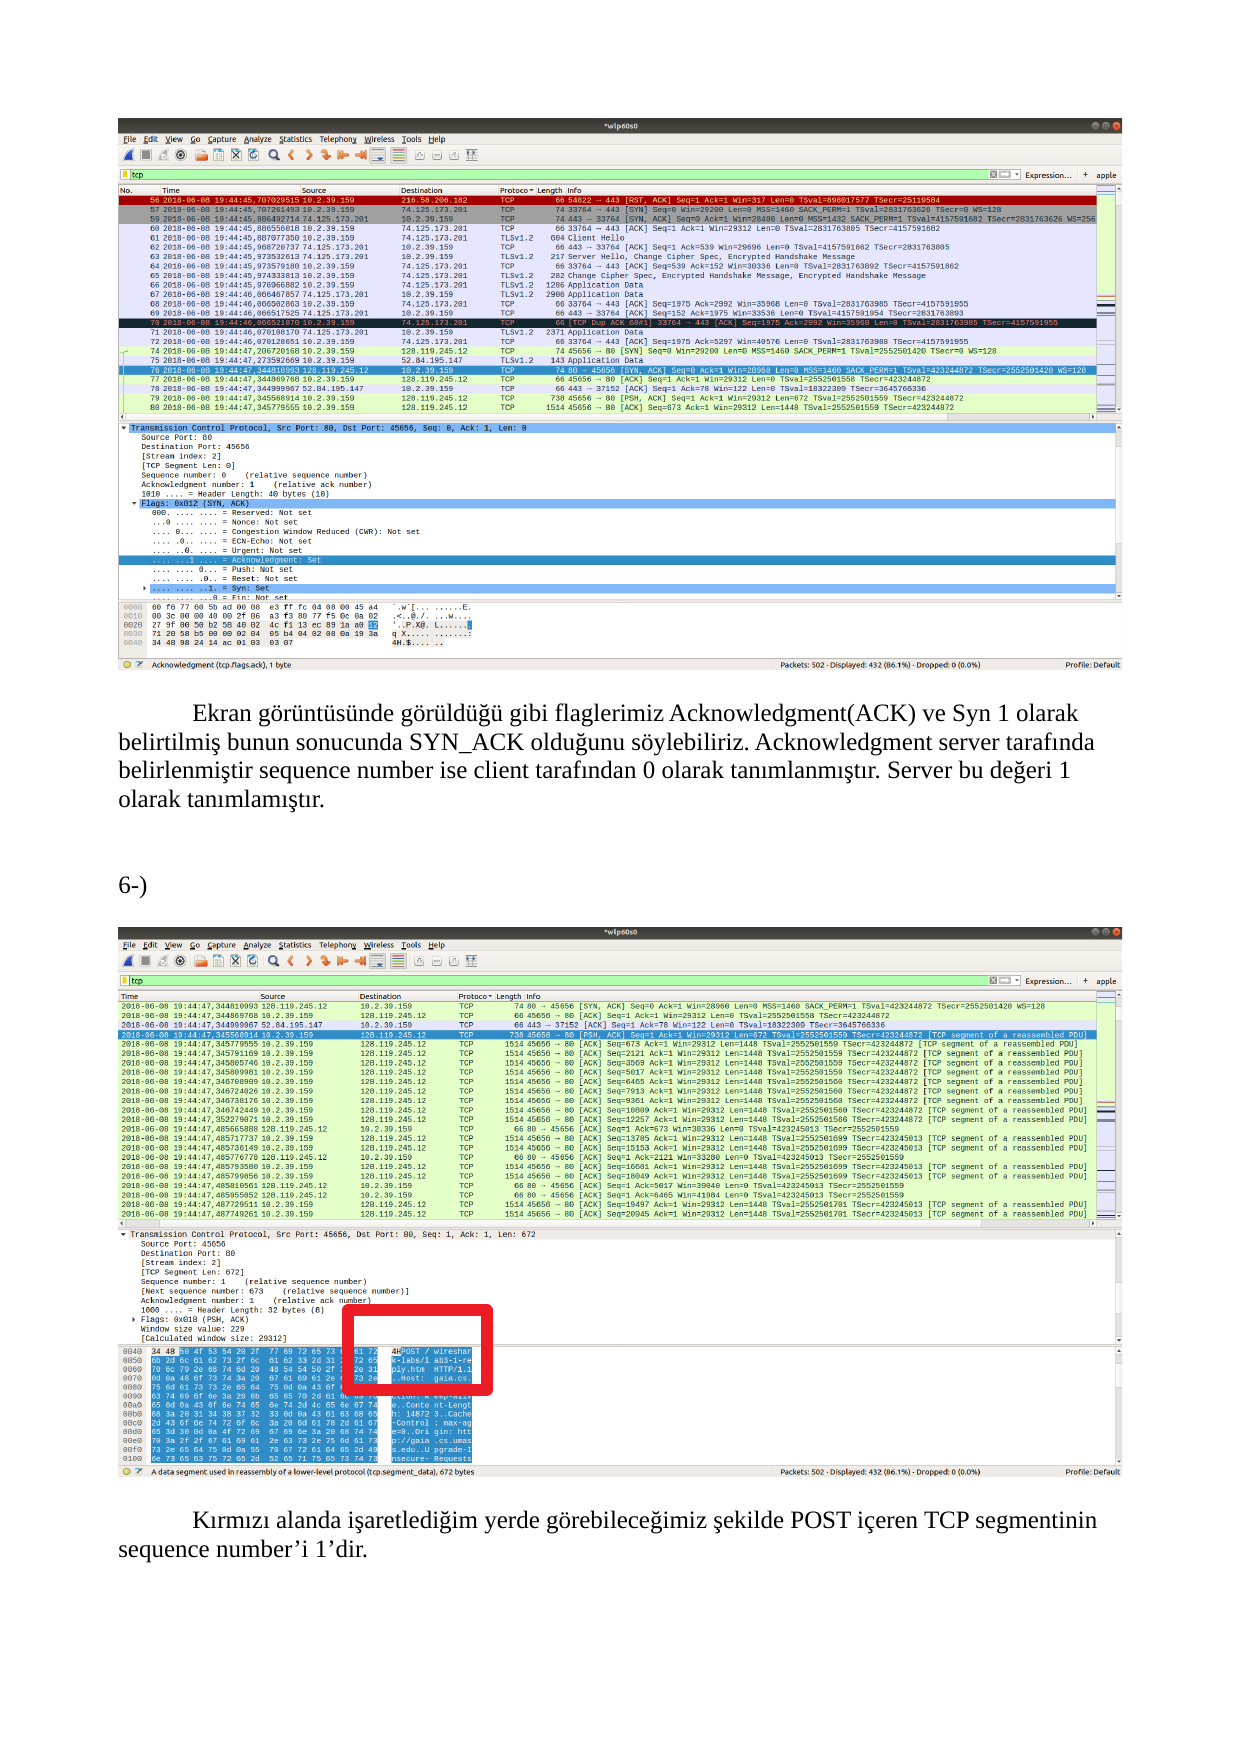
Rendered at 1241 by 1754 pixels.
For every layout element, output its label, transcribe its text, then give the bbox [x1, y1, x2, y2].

text Kırmızı alanda işaretlediğim yerde görebileceğimiz şekilde POST içeren TCP segmentinin sequence number’i 1’dir. [118, 1505, 1122, 1562]
picture [118, 927, 1123, 1477]
text Ekran görüntüsünde görüldüğü gibi flaglerimiz Acknowledgment(ACK) ve Syn 1 olarak belirtilmiş bunun sonucunda SYN_ACK olduğunu söylebiliriz. Acknowledgment server tarafında belirlenmiştir sequence number ise client tarafından 0 olarak tanımlanmıştır. Server bu değeri 1 olarak tanımlamıştır. [118, 698, 1122, 813]
text 6-) [118, 870, 1122, 899]
picture [118, 118, 1123, 670]
